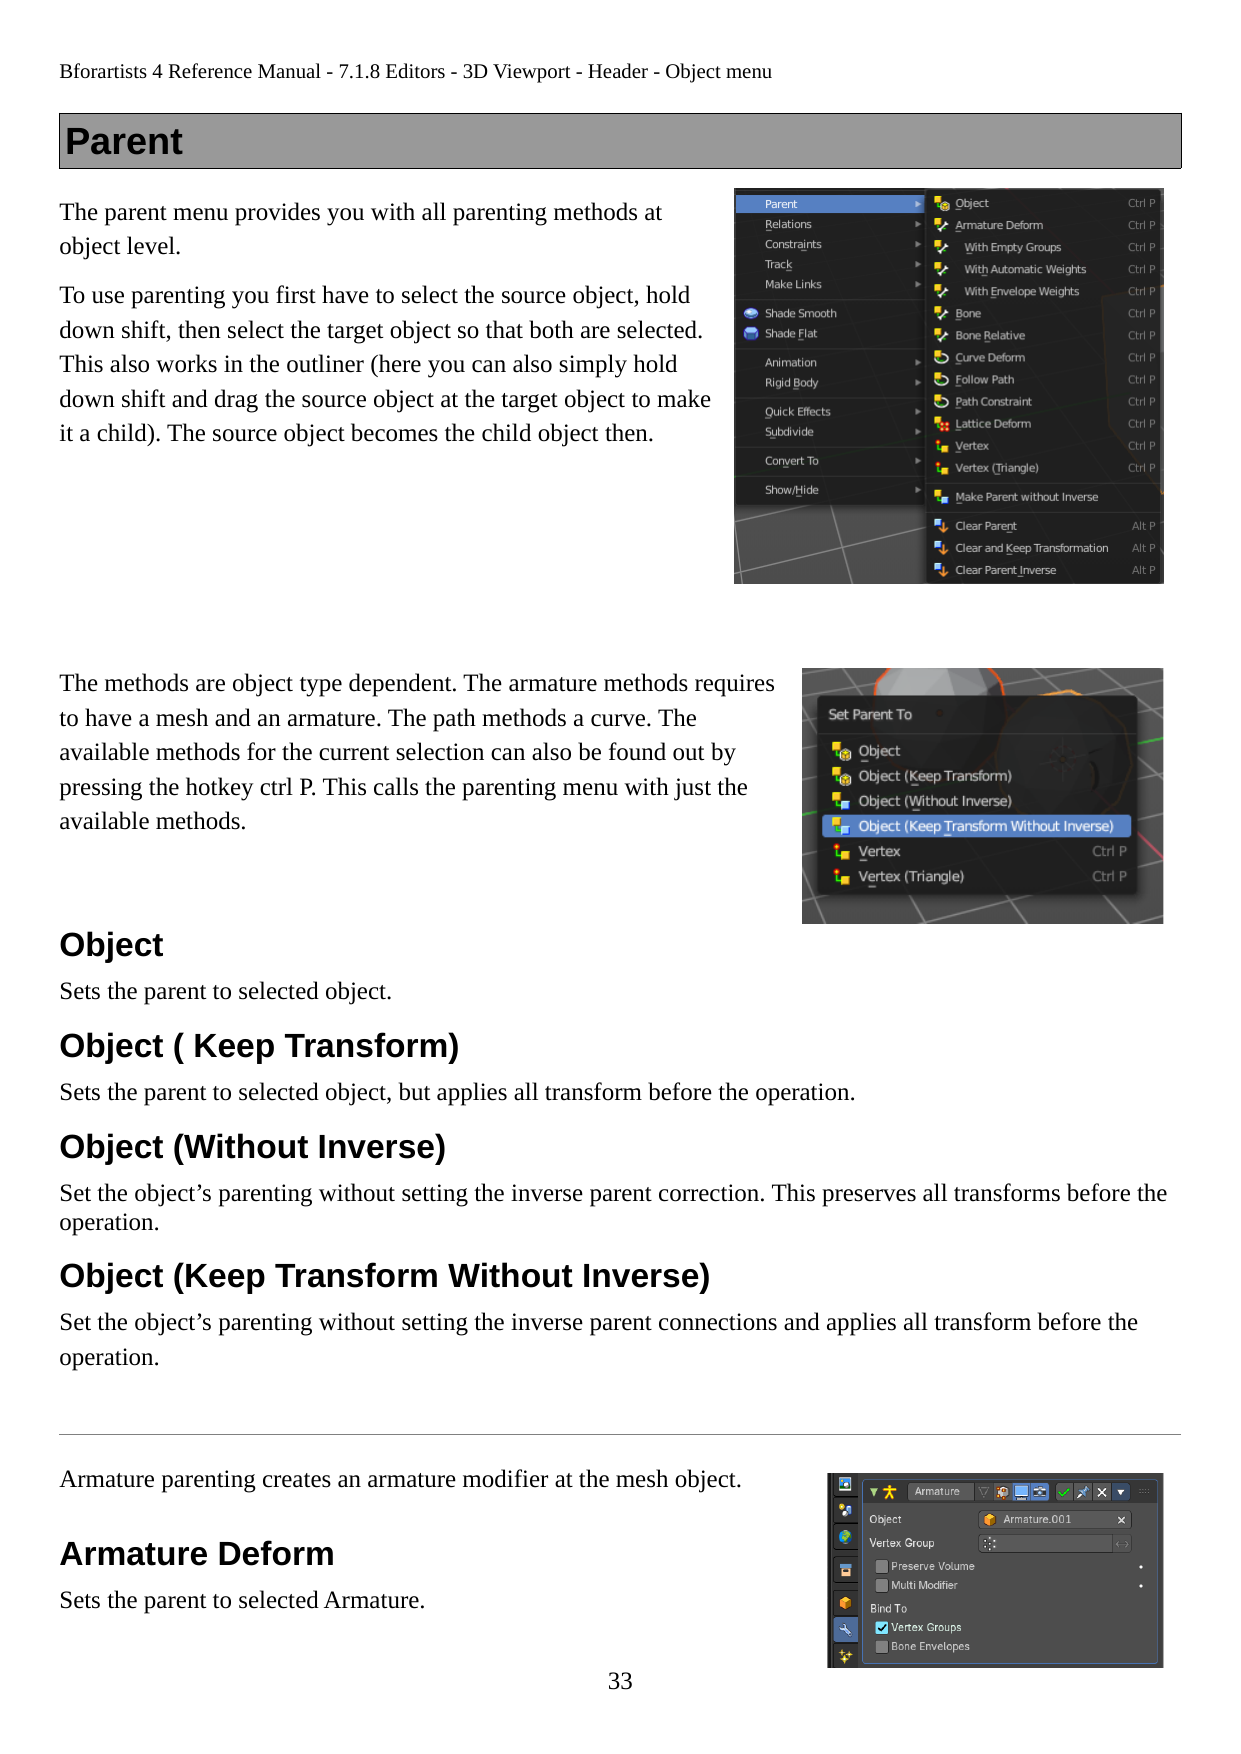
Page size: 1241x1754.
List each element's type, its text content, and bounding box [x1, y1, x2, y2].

text The parent menu provides you with all parenting methods at object level. [59, 197, 734, 260]
subtitle [1164, 1534, 1181, 1572]
text To use parenting you first have to select the source object, hold down shift, then select the target object so that both are selected. This also works in the outliner (here you can also simply hold down shift and drag the source object at the target object to make it a child). The source object becomes the child object then. [59, 280, 734, 447]
text Set the object’s parenting without setting the inverse parent connections and applies all transform before the operation. [59, 1307, 1181, 1371]
text Armature parenting creates an armature modifier at the mesh object. [59, 1464, 1181, 1493]
text The methods are object type dependent. The armature methods requires to have a mesh and an armature. The path methods a curve. The available methods for the current selection can also be found out by pressing the hotkey ctrl P. This calls the parenting menu with just the available methods. [59, 668, 802, 835]
text Sets the parent to selected object, but applies all transform before the operation. [59, 1077, 1181, 1106]
subtitle Armature Deform [59, 1534, 827, 1572]
subtitle Object (Keep Transform Without Inverse) [59, 1256, 1181, 1295]
picture [734, 188, 1164, 584]
subtitle Object ( Keep Transform) [59, 1026, 1181, 1065]
table_header Parent [60, 114, 1181, 168]
text Sets the parent to selected object. [59, 976, 1181, 1005]
picture [827, 1473, 1164, 1668]
subtitle Object (Without Inverse) [59, 1127, 1181, 1165]
text Sets the parent to selected Armature. [59, 1585, 827, 1614]
text Set the object’s parenting without setting the inverse parent correction. This preserves all transforms before the operation. [59, 1178, 1181, 1235]
subtitle Object [59, 925, 1181, 964]
picture [802, 668, 1164, 924]
